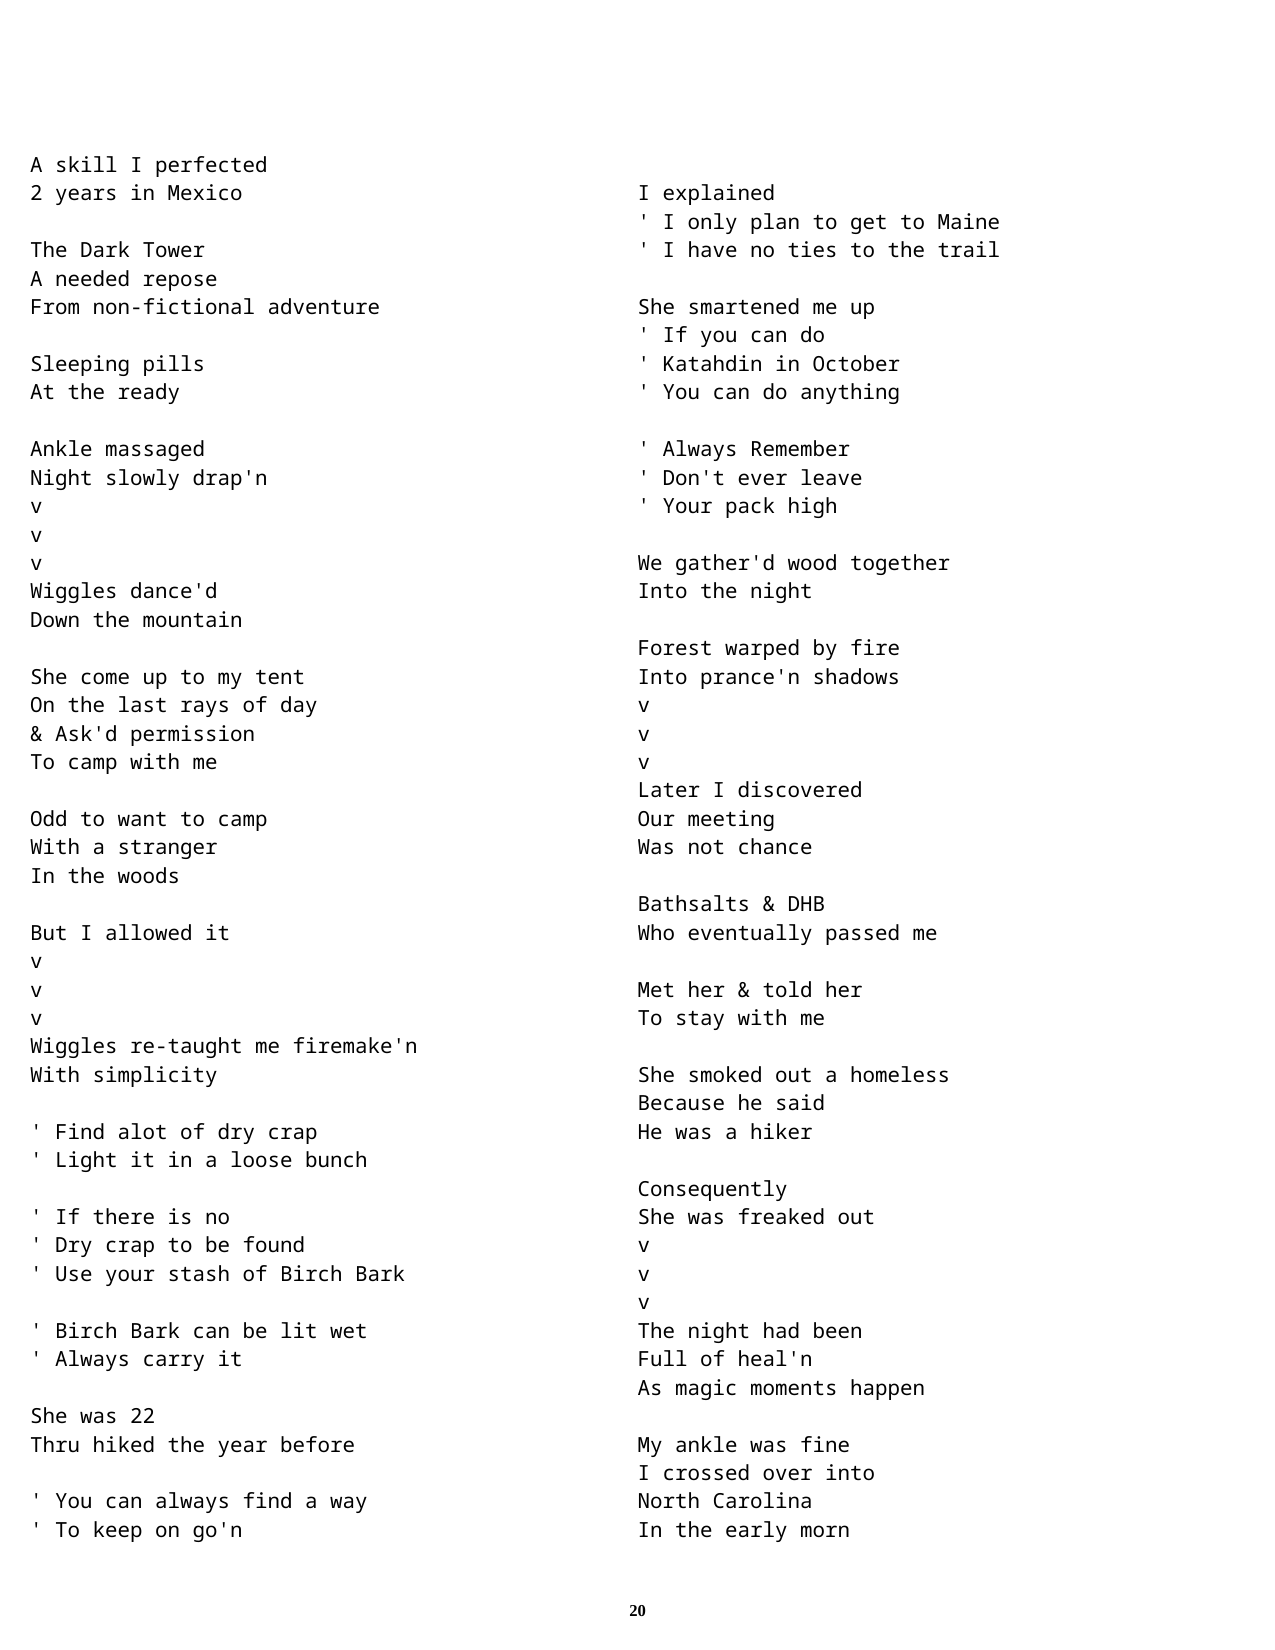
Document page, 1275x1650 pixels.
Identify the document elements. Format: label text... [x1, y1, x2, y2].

text At the ready [30, 377, 637, 406]
text v [30, 548, 637, 577]
text She was freaked out [637, 1202, 1245, 1231]
text Bathsalts & DHB [637, 889, 1245, 918]
text v [637, 719, 1245, 747]
text v [637, 1287, 1245, 1316]
text On the last rays of day [30, 690, 637, 719]
text A needed repose [30, 264, 637, 292]
text She was 22 [30, 1401, 637, 1430]
text She smartened me up [637, 292, 1245, 321]
text Full of heal'n [637, 1344, 1245, 1373]
text Odd to want to camp [30, 804, 637, 832]
text ' You can always find a way [30, 1487, 637, 1515]
text v [30, 520, 637, 548]
text v [637, 747, 1245, 776]
text Was not chance [637, 832, 1245, 861]
text I crossed over into [637, 1458, 1245, 1487]
text Who eventually passed me [637, 918, 1245, 946]
text Consequently [637, 1174, 1245, 1202]
text ' Find alot of dry crap [30, 1117, 637, 1145]
text ' If there is no [30, 1202, 637, 1231]
text Forest warped by fire [637, 633, 1245, 662]
text Ankle massaged [30, 434, 637, 463]
text ' Dry crap to be found [30, 1231, 637, 1259]
text ' I have no ties to the trail [637, 235, 1245, 264]
text Night slowly drap'n [30, 463, 637, 491]
text Into the night [637, 577, 1245, 605]
text v [30, 1003, 637, 1032]
text Wiggles re-taught me firemake'n [30, 1032, 637, 1060]
text & Ask'd permission [30, 719, 637, 747]
text My ankle was fine [637, 1430, 1245, 1458]
text To camp with me [30, 747, 637, 776]
text v [637, 1259, 1245, 1287]
text v [30, 946, 637, 975]
text She smoked out a homeless [637, 1060, 1245, 1088]
text ' You can do anything [637, 377, 1245, 406]
text ' Don't ever leave [637, 463, 1245, 491]
text With simplicity [30, 1060, 637, 1088]
text Wiggles dance'd [30, 577, 637, 605]
text ' Birch Bark can be lit wet [30, 1316, 637, 1344]
text Down the mountain [30, 605, 637, 633]
text As magic moments happen [637, 1373, 1245, 1401]
text A skill I perfected [30, 150, 637, 178]
text ' Your pack high [637, 491, 1245, 520]
text Met her & told her [637, 975, 1245, 1003]
text Our meeting [637, 804, 1245, 832]
text v [30, 975, 637, 1003]
text To stay with me [637, 1003, 1245, 1032]
text We gather'd wood together [637, 548, 1245, 577]
text She come up to my tent [30, 662, 637, 690]
text ' Use your stash of Birch Bark [30, 1259, 637, 1287]
text ' If you can do [637, 321, 1245, 349]
text I explained [637, 178, 1245, 207]
text Sleeping pills [30, 349, 637, 377]
text From non-fictional adventure [30, 292, 637, 321]
text Thru hiked the year before [30, 1430, 637, 1458]
text ' To keep on go'n [30, 1515, 637, 1543]
text He was a hiker [637, 1117, 1245, 1145]
text With a stranger [30, 832, 637, 861]
text North Carolina [637, 1487, 1245, 1515]
text v [637, 1231, 1245, 1259]
text 2 years in Mexico [30, 178, 637, 207]
text ' I only plan to get to Maine [637, 207, 1245, 235]
text In the early morn [637, 1515, 1245, 1543]
text ' Light it in a loose bunch [30, 1145, 637, 1174]
text In the woods [30, 861, 637, 889]
text The Dark Tower [30, 235, 637, 264]
text Into prance'n shadows [637, 662, 1245, 690]
text v [30, 491, 637, 520]
text ' Always carry it [30, 1344, 637, 1373]
text But I allowed it [30, 918, 637, 946]
text Because he said [637, 1088, 1245, 1117]
text v [637, 690, 1245, 719]
text Later I discovered [637, 776, 1245, 804]
text ' Katahdin in October [637, 349, 1245, 377]
text ' Always Remember [637, 434, 1245, 463]
text The night had been [637, 1316, 1245, 1344]
